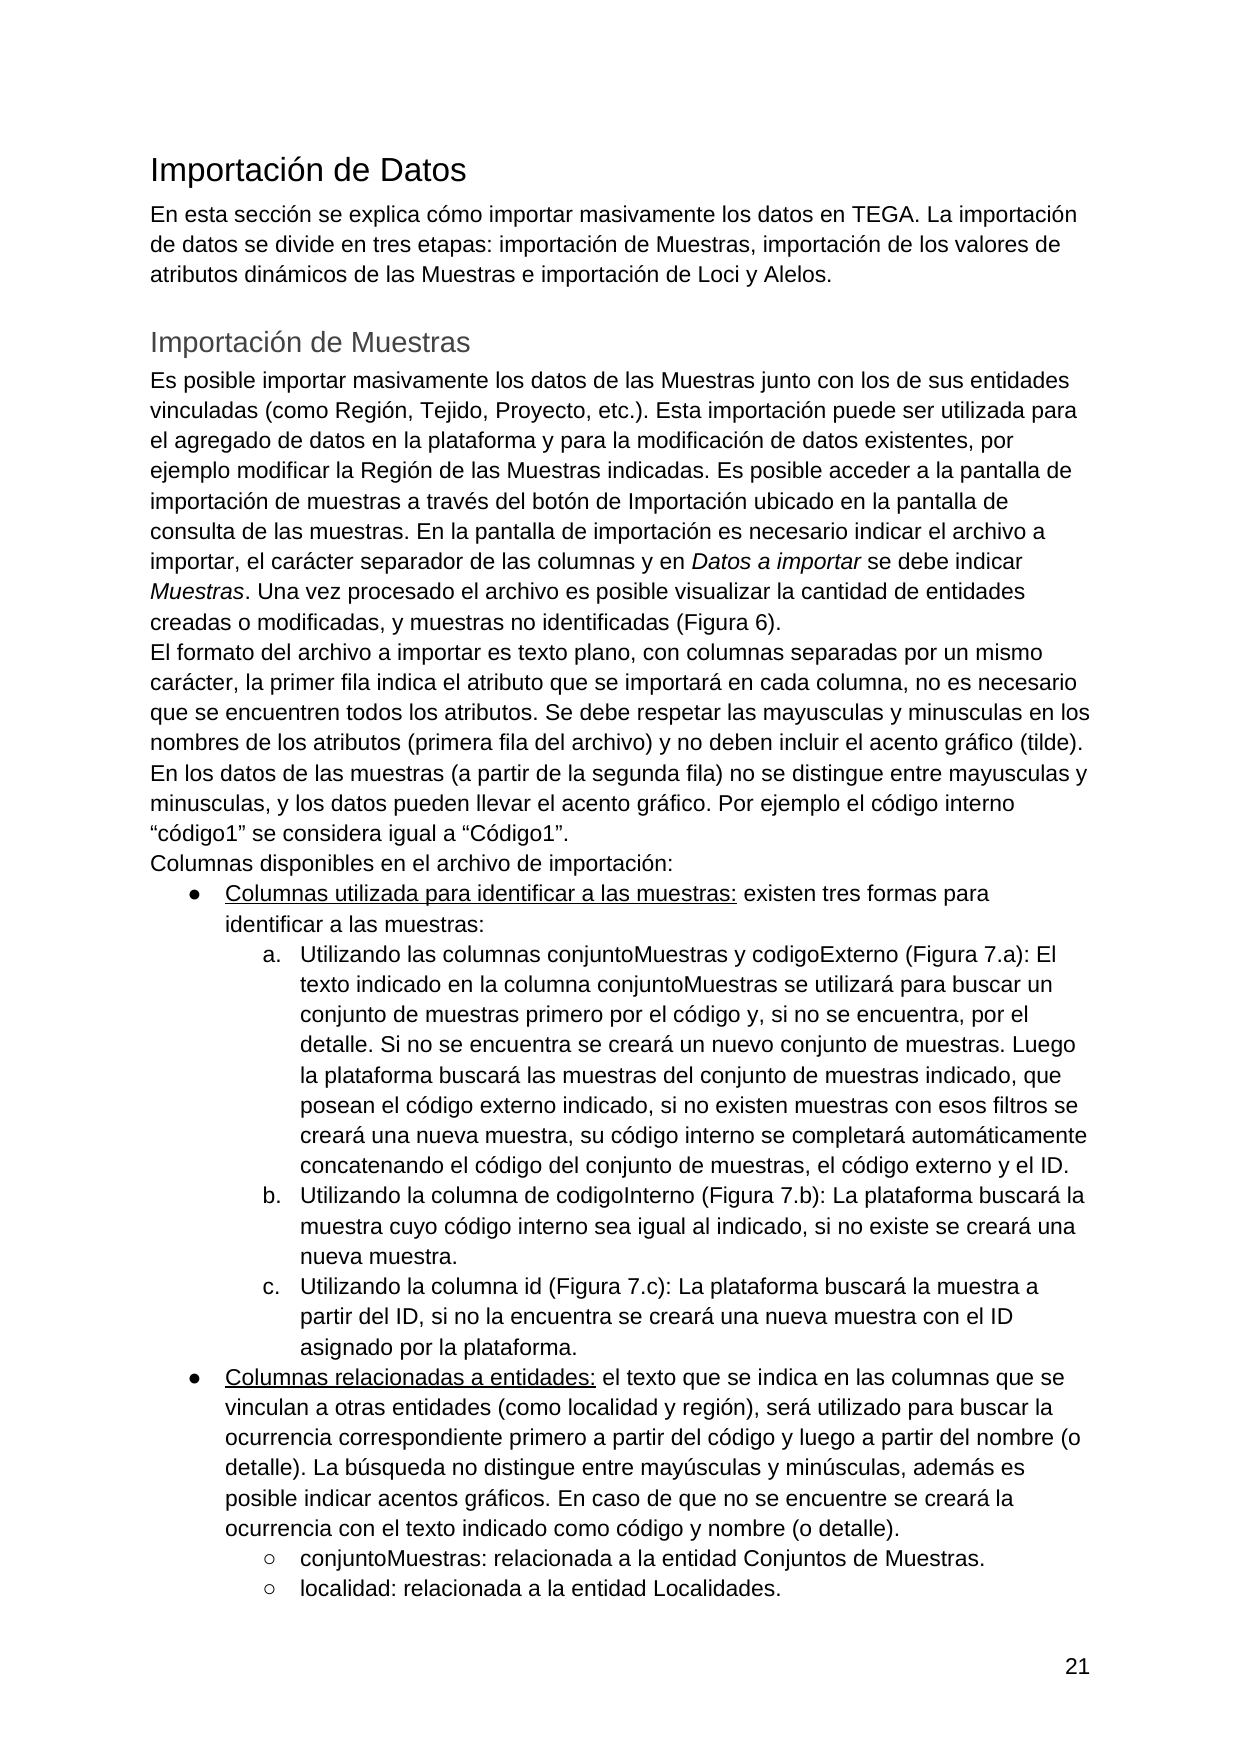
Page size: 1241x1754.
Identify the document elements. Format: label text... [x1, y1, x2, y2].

subtitle Importación de Muestras [150, 325, 1090, 358]
list conjuntoMuestras: relacionada a la entidad Conjuntos de Muestras. [262, 1545, 1090, 1571]
list Utilizando la columna de codigoInterno (Figura 7.b): La plataforma buscará la muestra cuyo código interno sea igual al indicado, si no existe se creará una nueva muestra. [262, 1182, 1090, 1269]
list Utilizando la columna id (Figura 7.c): La plataforma buscará la muestra a partir del ID, si no la encuentra se creará una nueva muestra con el ID asignado por la plataforma. [262, 1273, 1090, 1360]
list Columnas relacionadas a entidades: el texto que se indica en las columnas que se vinculan a otras entidades (como localidad y región), será utilizado para buscar la ocurrencia correspondiente primero a partir del código y luego a partir del nombre (o detalle). La búsqueda no distingue entre mayúsculas y minúsculas, además es posible indicar acentos gráficos. En caso de que no se encuentre se creará la ocurrencia con el texto indicado como código y nombre (o detalle). [187, 1364, 1090, 1541]
list Utilizando las columnas conjuntoMuestras y codigoExterno (Figura 7.a): El texto indicado en la columna conjuntoMuestras se utilizará para buscar un conjunto de muestras primero por el código y, si no se encuentra, por el detalle. Si no se encuentra se creará un nuevo conjunto de muestras. Luego la plataforma buscará las muestras del conjunto de muestras indicado, que posean el código externo indicado, si no existen muestras con esos filtros se creará una nueva muestra, su código interno se completará automáticamente concatenando el código del conjunto de muestras, el código externo y el ID. [262, 941, 1090, 1178]
text El formato del archivo a importar es texto plano, con columnas separadas por un mismo carácter, la primer fila indica el atributo que se importará en cada columna, no es necesario que se encuentren todos los atributos. Se debe respetar las mayusculas y minusculas en los nombres de los atributos (primera fila del archivo) y no deben incluir el acento gráfico (tilde). En los datos de las muestras (a partir de la segunda fila) no se distingue entre mayusculas y minusculas, y los datos pueden llevar el acento gráfico. Por ejemplo el código interno “código1” se considera igual a “Código1”. Columnas disponibles en el archivo de importación: [150, 639, 1090, 876]
subtitle Importación de Datos [150, 150, 1090, 188]
text Es posible importar masivamente los datos de las Muestras junto con los de sus entidades vinculadas (como Región, Tejido, Proyecto, etc.). Esta importación puede ser utilizada para el agregado de datos en la plataforma y para la modificación de datos existentes, por ejemplo modificar la Región de las Muestras indicadas. Es posible acceder a la pantalla de importación de muestras a través del botón de Importación ubicado en la pantalla de consulta de las muestras. En la pantalla de importación es necesario indicar el archivo a importar, el carácter separador de las columnas y en Datos a importar se debe indicar Muestras. Una vez procesado el archivo es posible visualizar la cantidad de entidades creadas o modificadas, y muestras no identificadas (Figura 6). [150, 367, 1090, 635]
list localidad: relacionada a la entidad Localidades. [262, 1575, 1090, 1601]
list Columnas utilizada para identificar a las muestras: existen tres formas para identificar a las muestras: [187, 880, 1090, 937]
text En esta sección se explica cómo importar masivamente los datos en TEGA. La importación de datos se divide en tres etapas: importación de Muestras, importación de los valores de atributos dinámicos de las Muestras e importación de Loci y Alelos. [150, 201, 1090, 288]
